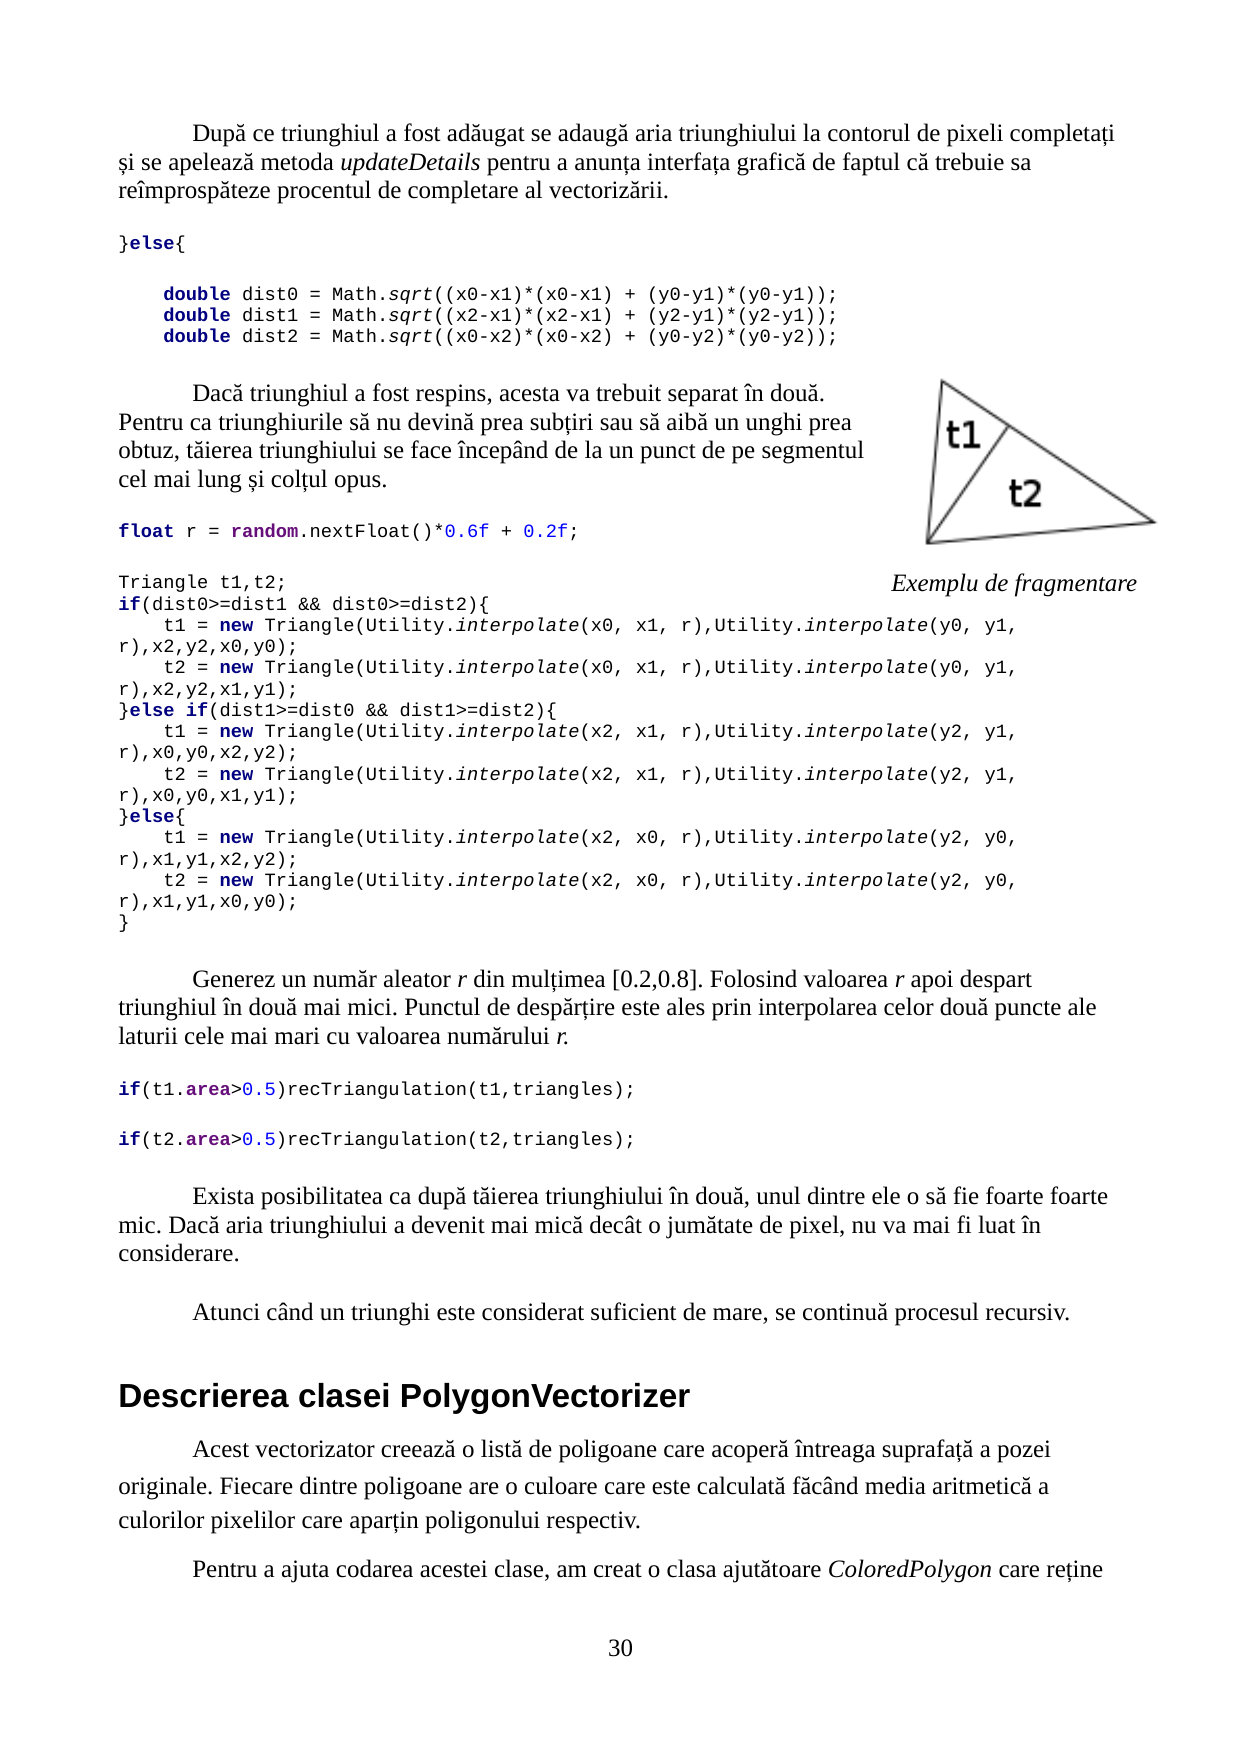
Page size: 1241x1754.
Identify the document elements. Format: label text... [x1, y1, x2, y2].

text Acest vectorizator creează o listă de poligoane care acoperă întreaga suprafață a pozei originale. Fiecare dintre poligoane are o culoare care este calculată făcând media aritmetică a culorilor pixelilor care aparțin poligonului respectiv. [118, 1427, 1122, 1534]
text t1 = new Triangle(Utility.interpolate(x0, x1, r),Utility.interpolate(y0, y1, r),x2,y2,x0,y0); [118, 616, 1122, 658]
text }else{ [118, 234, 1122, 255]
text t2 = new Triangle(Utility.interpolate(x2, x1, r),Utility.interpolate(y2, y1, r),x0,y0,x1,y1); [118, 764, 1122, 807]
text După ce triunghiul a fost adăugat se adaugă aria triunghiului la contorul de pixeli completați și se apelează metoda updateDetails pentru a anunța interfața grafică de faptul că trebuie sa reîmprospăteze procentul de completare al vectorizării. [118, 118, 1122, 204]
text t2 = new Triangle(Utility.interpolate(x0, x1, r),Utility.interpolate(y0, y1, r),x2,y2,x1,y1); [118, 658, 1122, 701]
text float r = random.nextFloat()*0.6f + 0.2f; [118, 522, 891, 543]
text if(dist0>=dist1 && dist0>=dist2){ [118, 594, 1122, 616]
text if(t2.area>0.5)recTriangulation(t2,triangles); [118, 1130, 1122, 1151]
subtitle Descrierea clasei PolygonVectorizer [118, 1376, 1122, 1414]
text Exista posibilitatea ca după tăierea triunghiului în două, unul dintre ele o să fie foarte foarte mic. Dacă aria triunghiului a devenit mai mică decât o jumătate de pixel, nu va mai fi luat în considerare. [118, 1181, 1122, 1267]
text Atunci când un triunghi este considerat suficient de mare, se continuă procesul recursiv. [118, 1297, 1122, 1325]
text Pentru a ajuta codarea acestei clase, am creat o clasa ajutătoare ColoredPolygon care reține [118, 1554, 1122, 1583]
text } [118, 913, 1122, 934]
text double dist1 = Math.sqrt((x2-x1)*(x2-x1) + (y2-y1)*(y2-y1)); [118, 306, 1122, 327]
text Triangle t1,t2; [118, 573, 891, 594]
text double dist2 = Math.sqrt((x0-x2)*(x0-x2) + (y0-y2)*(y0-y2)); [118, 327, 1122, 348]
text t1 = new Triangle(Utility.interpolate(x2, x0, r),Utility.interpolate(y2, y0, r),x1,y1,x2,y2); [118, 828, 1122, 871]
text if(t1.area>0.5)recTriangulation(t1,triangles); [118, 1079, 1122, 1101]
picture [891, 369, 1183, 568]
text Dacă triunghiul a fost respins, acesta va trebuit separat în două. Pentru ca triunghiurile să nu devină prea subțiri sau să aibă un unghi prea obtuz, tăierea triunghiului se face începând de la un punct de pe segmentul cel mai lung și colțul opus. [118, 378, 891, 493]
text double dist0 = Math.sqrt((x0-x1)*(x0-x1) + (y0-y1)*(y0-y1)); [118, 284, 1122, 306]
text t2 = new Triangle(Utility.interpolate(x2, x0, r),Utility.interpolate(y2, y0, r),x1,y1,x0,y0); [118, 871, 1122, 913]
text Generez un număr aleator r din mulțimea [0.2,0.8]. Folosind valoarea r apoi despart triunghiul în două mai mici. Punctul de despărțire este ales prin interpolarea celor două puncte ale laturii cele mai mari cu valoarea numărului r. [118, 964, 1122, 1050]
text Exemplu de fragmentare [891, 568, 1183, 596]
text t1 = new Triangle(Utility.interpolate(x2, x1, r),Utility.interpolate(y2, y1, r),x0,y0,x2,y2); [118, 722, 1122, 764]
text }else if(dist1>=dist0 && dist1>=dist2){ [118, 701, 1122, 722]
text }else{ [118, 807, 1122, 828]
